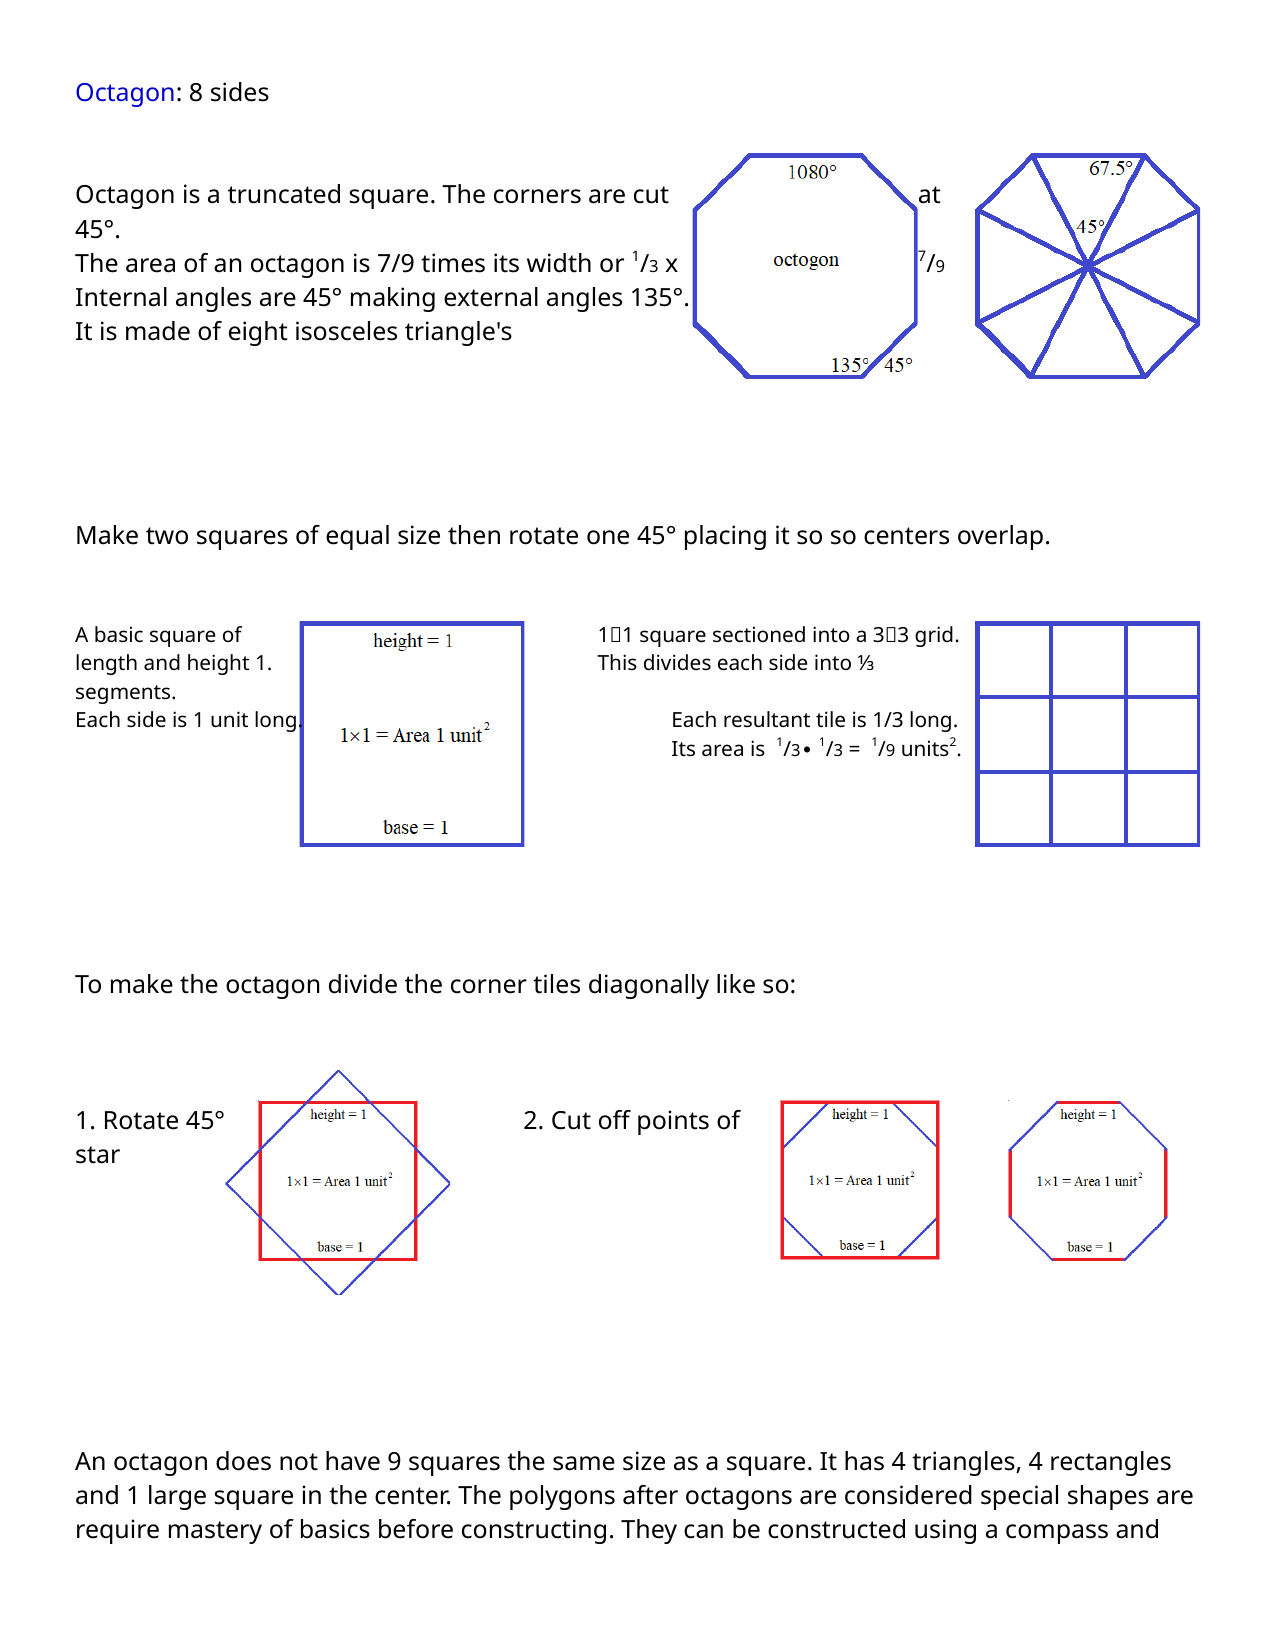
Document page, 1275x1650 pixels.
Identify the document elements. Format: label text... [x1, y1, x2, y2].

picture [747, 1070, 973, 1295]
picture [299, 621, 525, 847]
text Octagon: 8 sides [75, 75, 1200, 109]
picture [975, 621, 1200, 847]
text length and height 1. This divides each side into ⅓ segments. [525, 648, 975, 705]
text To make the octagon divide the corner tiles diagonally like so: [75, 967, 1200, 1001]
text length and height 1. This divides each side into ⅓ segments. [75, 648, 299, 705]
text A basic square of 11 square sectioned into a 33 grid. [75, 620, 1200, 648]
text Octagon is a truncated square. The corners are cut at 45°. [75, 177, 692, 245]
picture [975, 153, 1200, 379]
text Octagon is a truncated square. The corners are cut at 45°. [918, 177, 975, 245]
text [918, 313, 975, 347]
text The area of an octagon is 7/9 times its width or 1/3 x [75, 245, 692, 279]
picture [692, 153, 918, 379]
text Make two squares of equal size then rotate one 45° placing it so so centers overlap. [75, 518, 1200, 552]
text 1. Rotate 45° 2. Cut off points of star [75, 1103, 225, 1171]
text [918, 279, 975, 313]
text Each side is 1 unit long. Each resultant tile is 1/3 long. Its area is 1/3∙ 1/3 = 1/9 units2. [525, 705, 975, 796]
text Internal angles are 45° making external angles 135°. [75, 279, 692, 313]
text 1. Rotate 45° 2. Cut off points of star [451, 1103, 747, 1171]
text It is made of eight isosceles triangle's [75, 313, 692, 347]
text 7/9 [918, 245, 975, 279]
text An octagon does not have 9 squares the same size as a square. It has 4 triangles, 4 rectangles and 1 large square in the center. The polygons after octagons are considered special shapes are require mastery of basics before constructing. They can be constructed using a compass and [75, 1443, 1200, 1546]
text Each side is 1 unit long. Each resultant tile is 1/3 long. Its area is 1/3∙ 1/3 = 1/9 units2. [75, 705, 299, 796]
